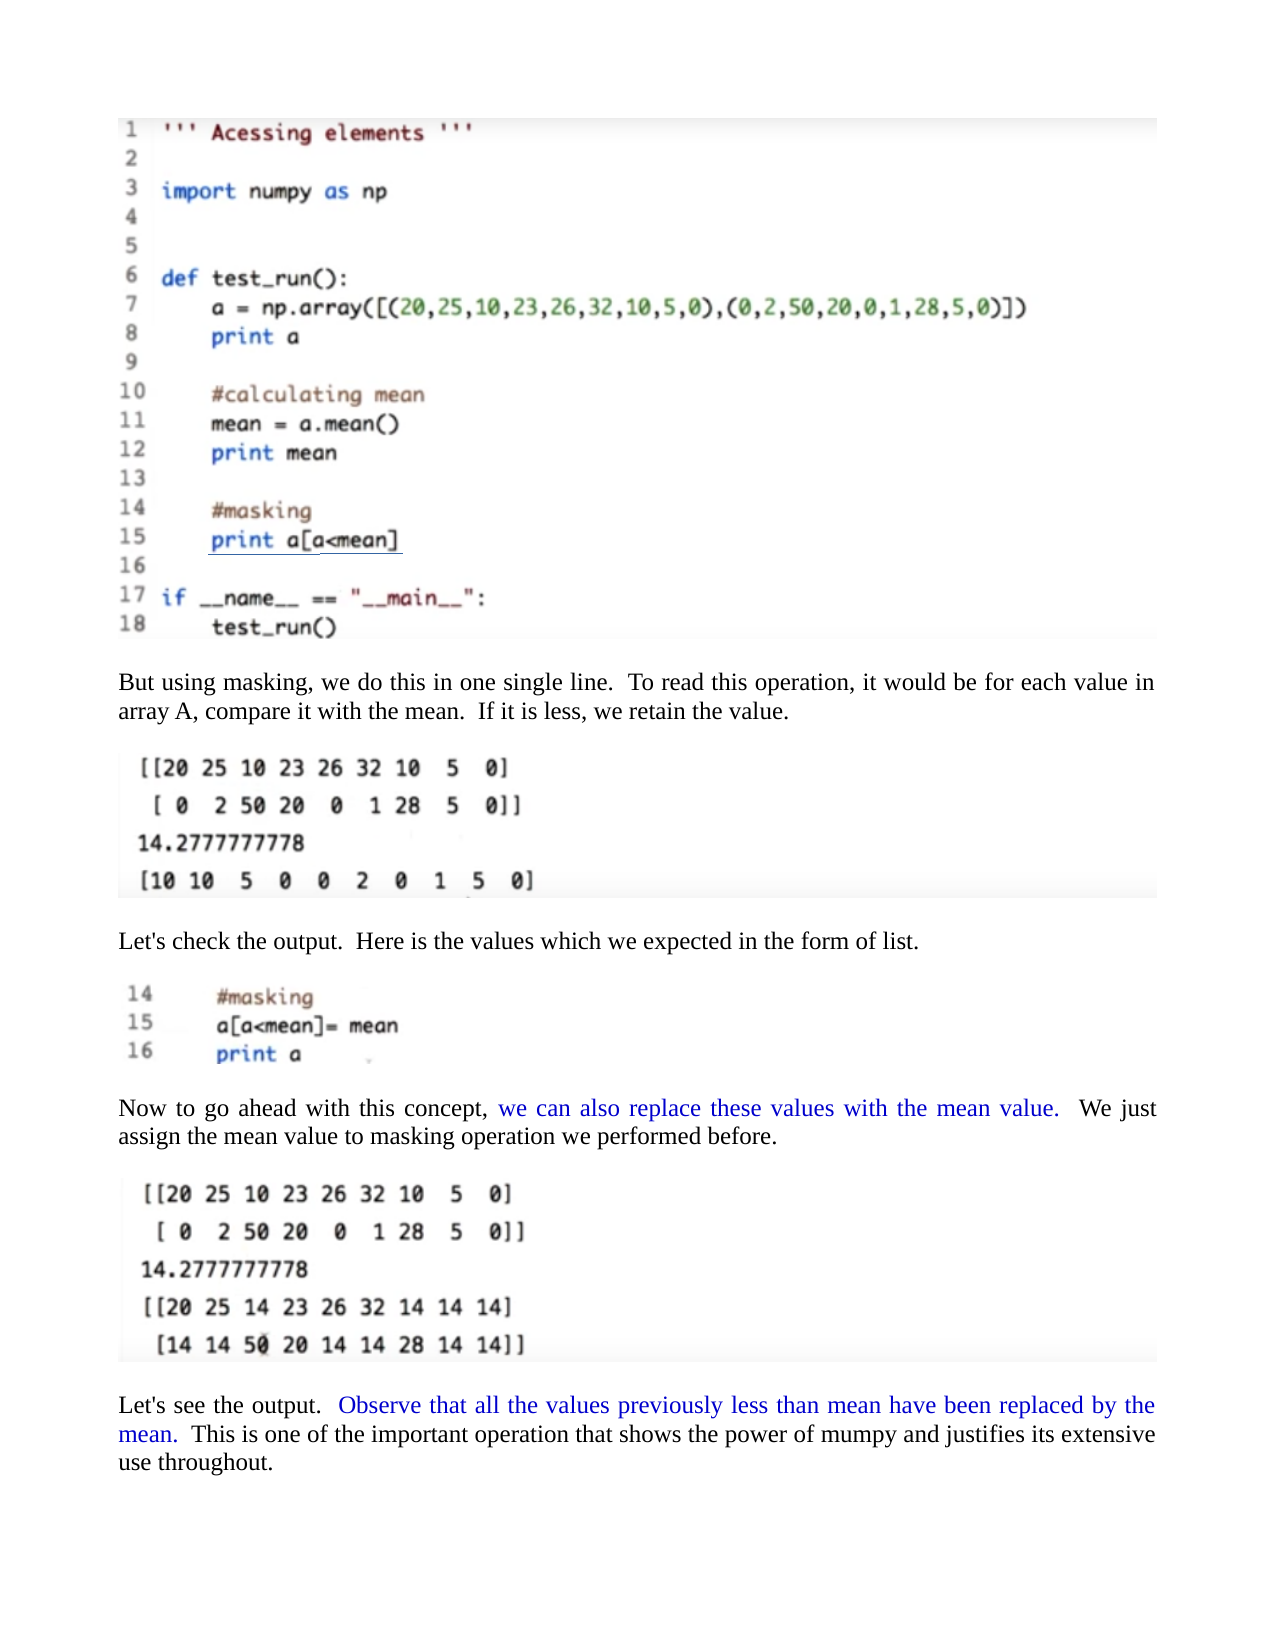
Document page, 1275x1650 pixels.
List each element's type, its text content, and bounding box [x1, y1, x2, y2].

text Let's check the output. Here is the values which we expected in the form of list. [118, 926, 1157, 955]
picture [118, 118, 1157, 639]
text Let's see the output. Observe that all the values previously less than mean have been replaced by the mean. This is one of the important operation that shows the power of mumpy and justifies its extensive use throughout. [118, 1390, 1157, 1476]
picture [118, 753, 1157, 898]
picture [118, 983, 1157, 1064]
picture [118, 1178, 1157, 1362]
text But using masking, we do this in one single line. To read this operation, it would be for each value in array A, compare it with the mean. If it is less, we retain the value. [118, 667, 1157, 725]
text Now to go ahead with this concept, we can also replace these values with the mean value. We just assign the mean value to masking operation we performed before. [118, 1093, 1157, 1150]
